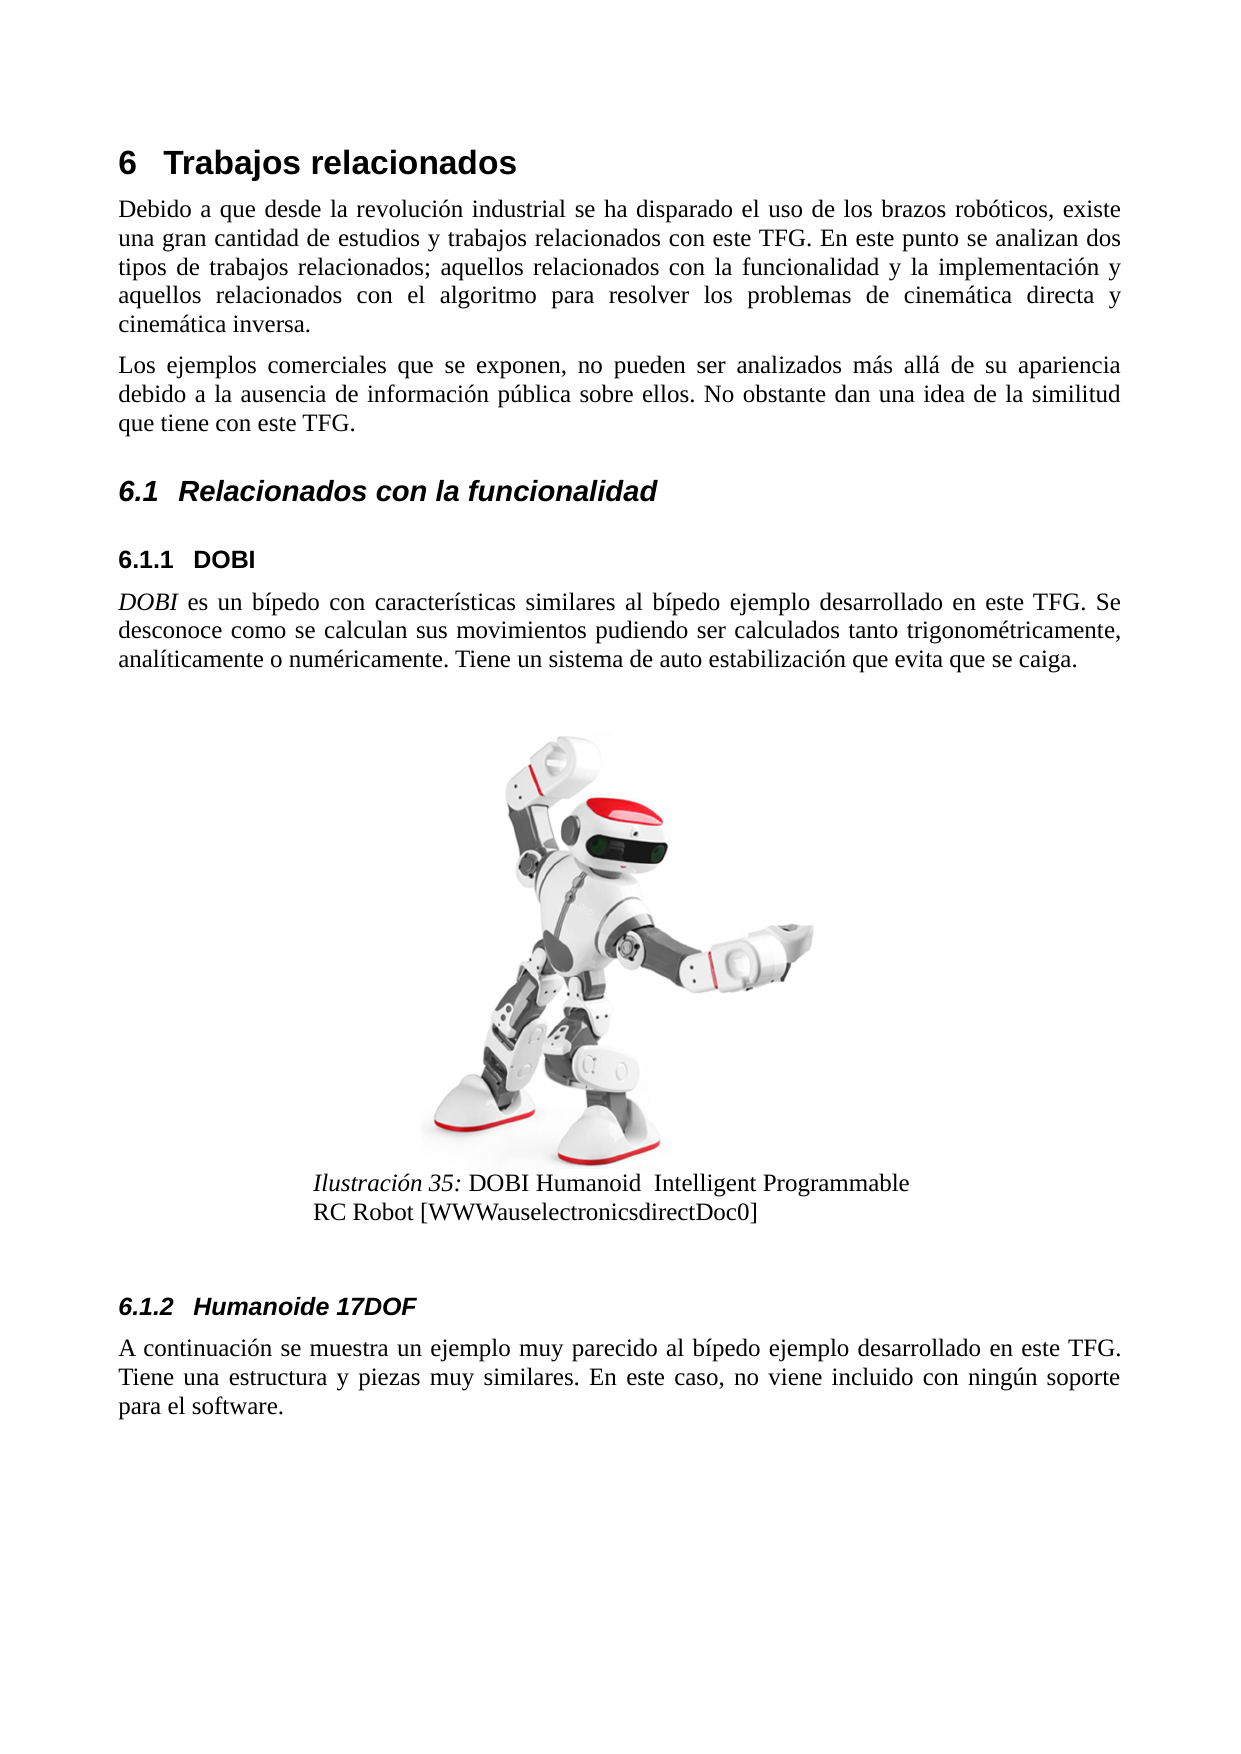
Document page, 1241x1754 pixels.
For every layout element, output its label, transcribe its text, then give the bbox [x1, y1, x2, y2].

subtitle Relacionados con la funcionalidad [118, 474, 1122, 508]
subtitle DOBI [118, 545, 1122, 574]
text Debido a que desde la revolución industrial se ha disparado el uso de los brazos robóticos, existe una gran cantidad de estudios y trabajos relacionados con este TFG. En este punto se analizan dos tipos de trabajos relacionados; aquellos relacionados con la funcionalidad y la implementación y aquellos relacionados con el algoritmo para resolver los problemas de cinemática directa y cinemática inversa. [118, 194, 1122, 338]
picture [420, 726, 820, 1169]
subtitle Humanoide 17DOF [118, 1292, 1122, 1321]
text DOBI es un bípedo con características similares al bípedo ejemplo desarrollado en este TFG. Se desconoce como se calculan sus movimientos pudiendo ser calculados tanto trigonométricamente, analíticamente o numéricamente. Tiene un sistema de auto estabilización que evita que se caiga. [118, 587, 1122, 673]
subtitle Trabajos relacionados [118, 143, 1122, 182]
text A continuación se muestra un ejemplo muy parecido al bípedo ejemplo desarrollado en este TFG. Tiene una estructura y piezas muy similares. En este caso, no viene incluido con ningún soporte para el software. [118, 1333, 1122, 1419]
text Los ejemplos comerciales que se exponen, no pueden ser analizados más allá de su apariencia debido a la ausencia de información pública sobre ellos. No obstante dan una idea de la similitud que tiene con este TFG. [118, 351, 1122, 437]
text Ilustración 35: DOBI Humanoid Intelligent Programmable RC Robot [WWWauselectronicsdirectDoc0] [313, 739, 927, 1226]
